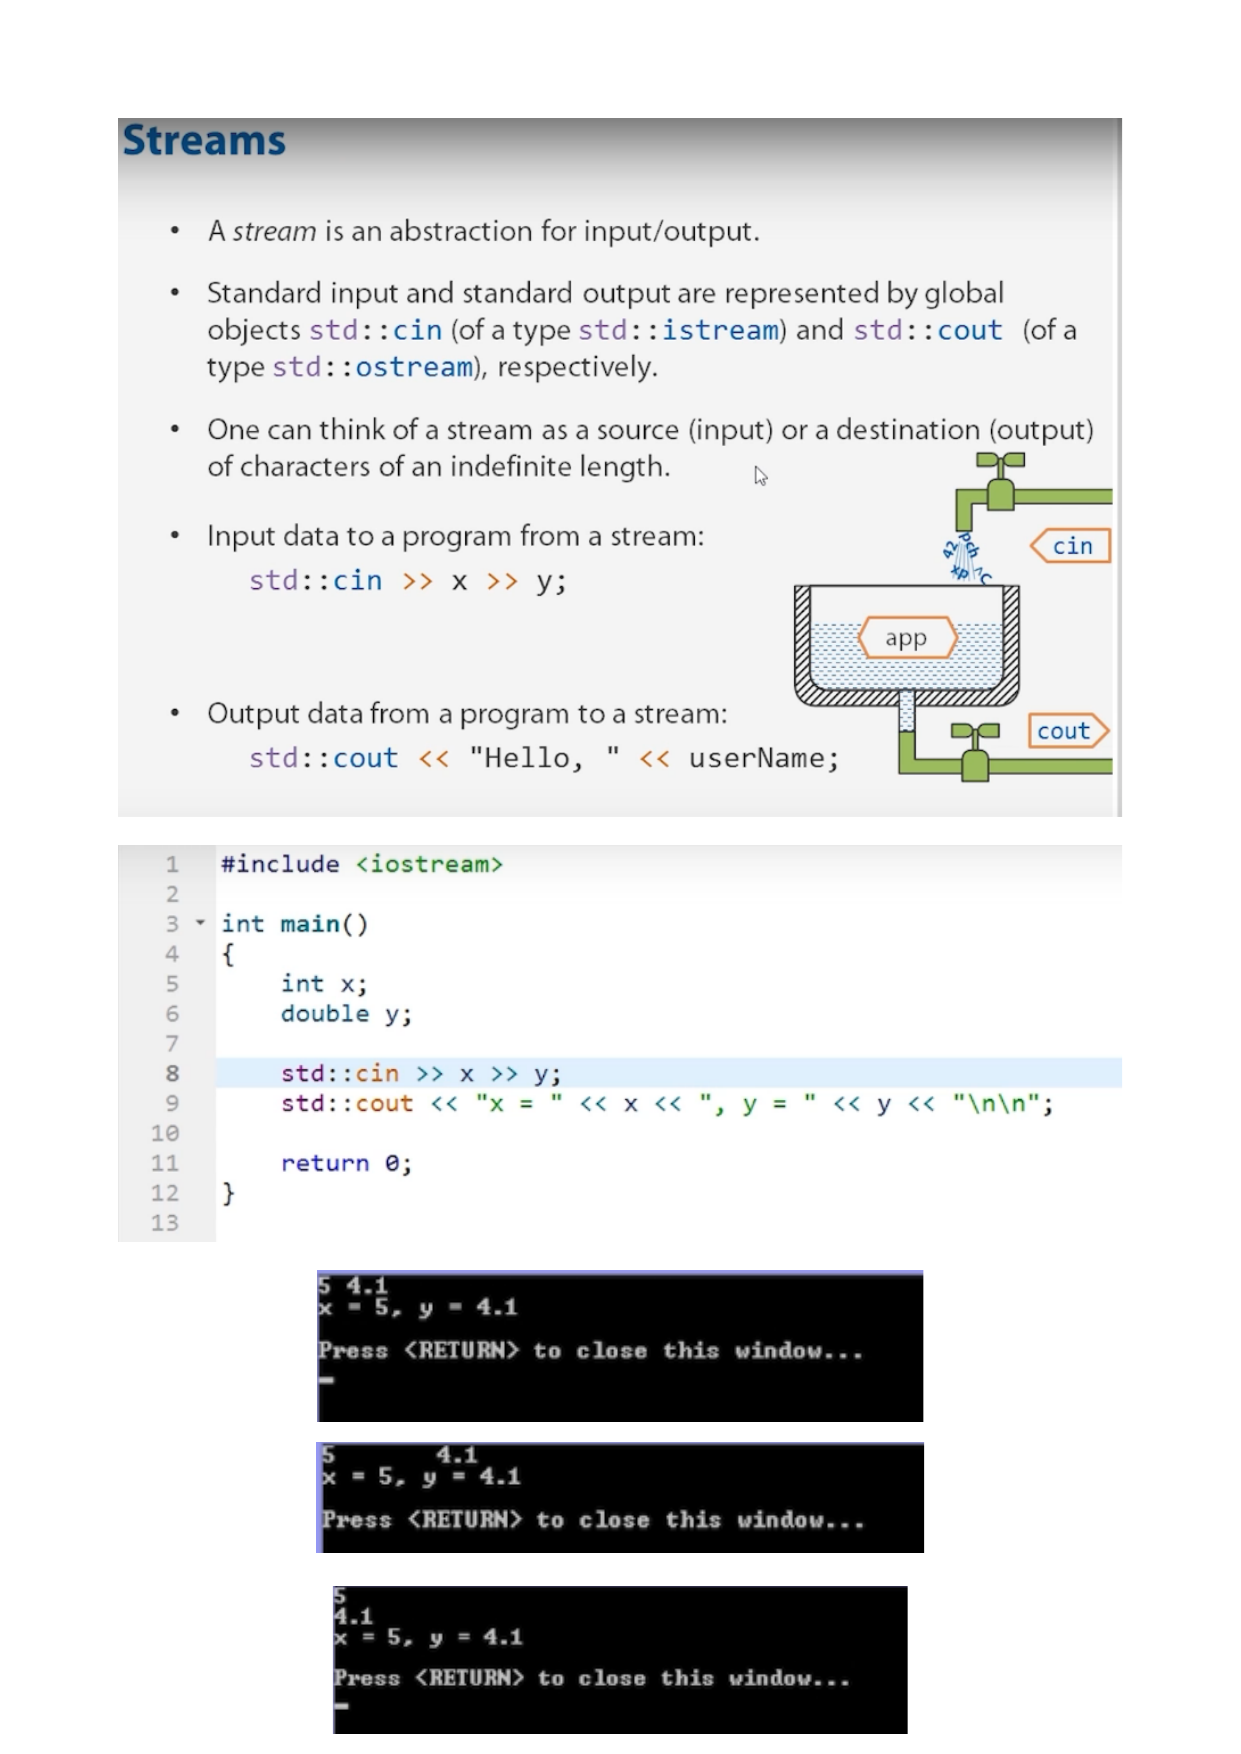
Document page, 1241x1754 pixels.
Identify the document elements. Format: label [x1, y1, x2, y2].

picture [332, 1586, 908, 1734]
picture [316, 1442, 925, 1553]
picture [118, 118, 1123, 817]
picture [118, 845, 1123, 1242]
picture [317, 1270, 924, 1422]
